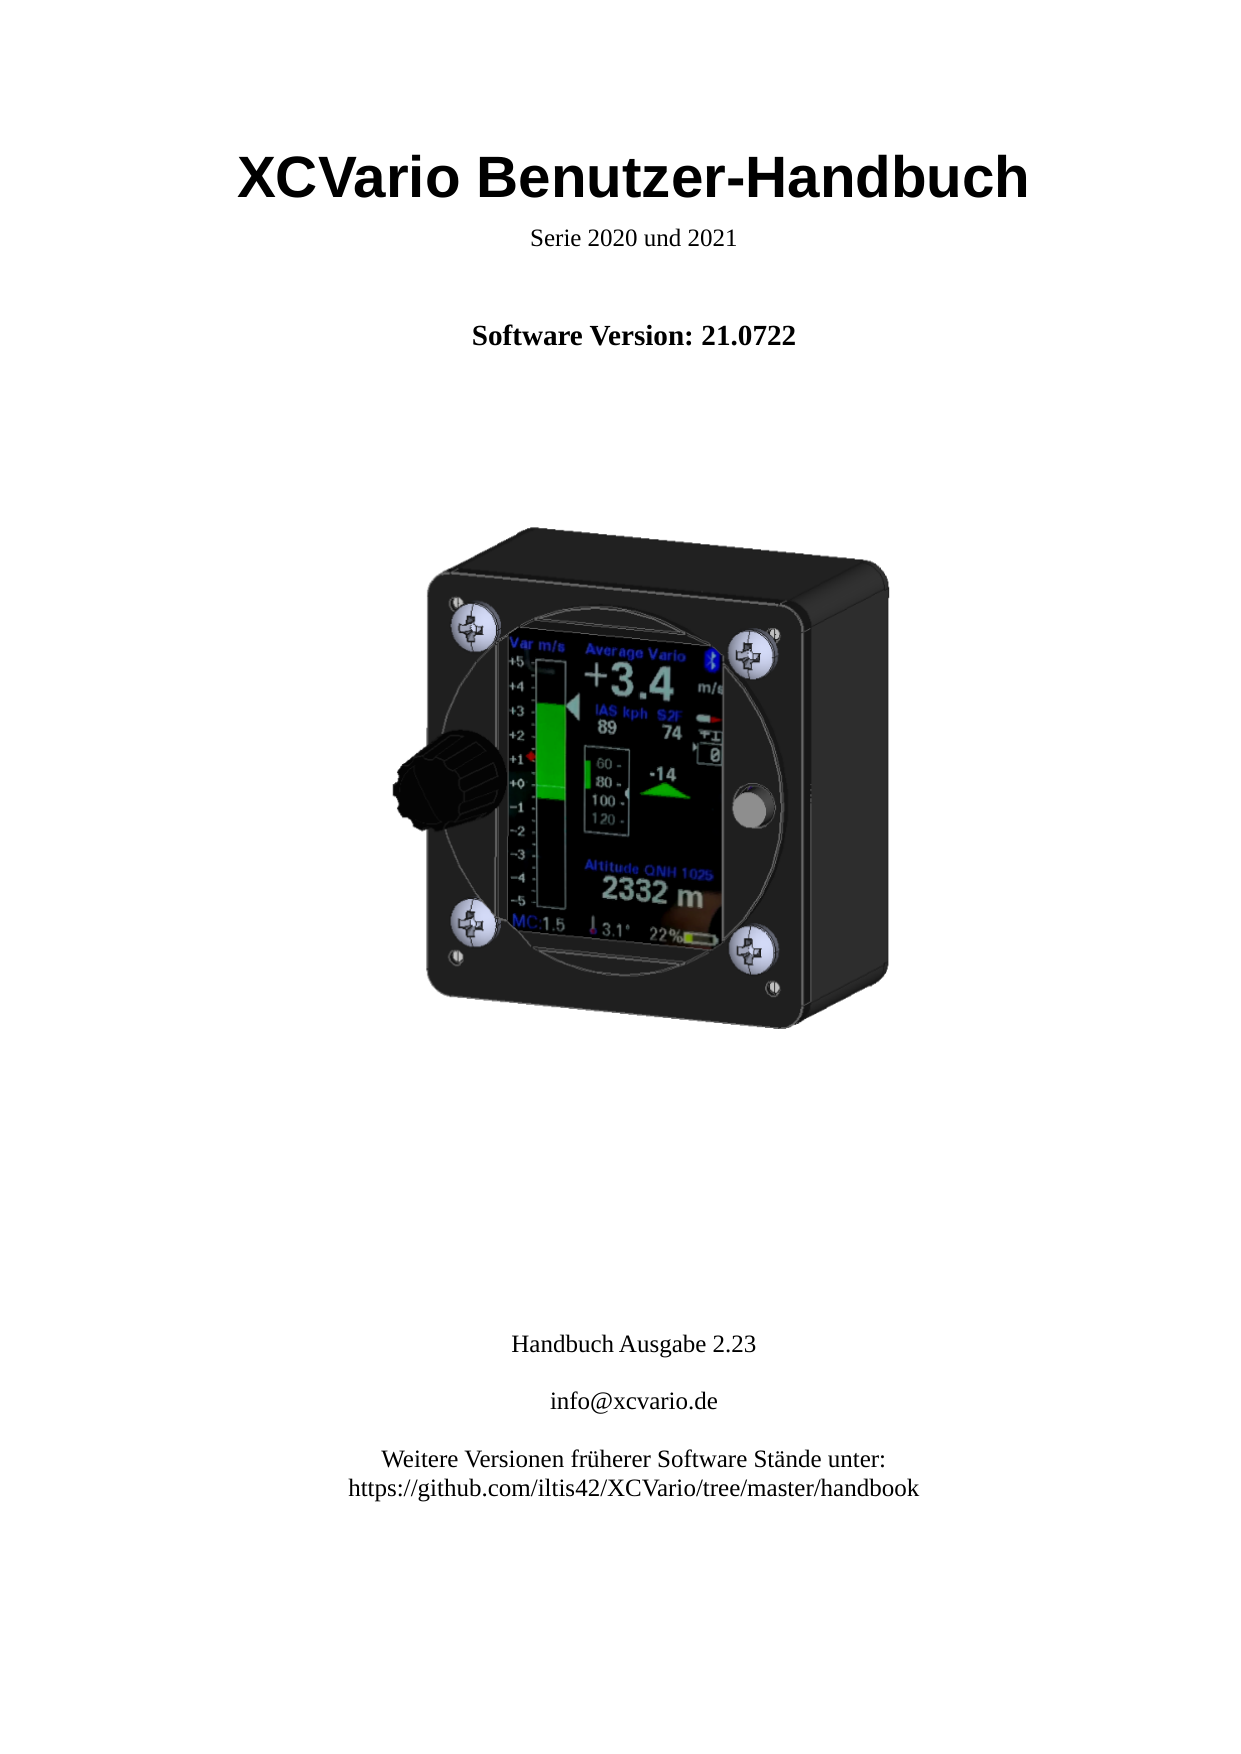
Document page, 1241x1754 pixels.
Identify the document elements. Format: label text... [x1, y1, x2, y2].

title XCVario Benutzer-Handbuch [60, 143, 1207, 210]
text Serie 2020 und 2021 [60, 223, 1207, 251]
text https://github.com/iltis42/XCVario/tree/master/handbook [60, 1473, 1207, 1501]
text info@xcvario.de [60, 1386, 1207, 1415]
picture [376, 498, 891, 1030]
text Handbuch Ausgabe 2.23 [60, 1329, 1207, 1358]
text Software Version: 21.0722 [60, 318, 1207, 380]
text Weitere Versionen früherer Software Stände unter: [60, 1444, 1207, 1473]
